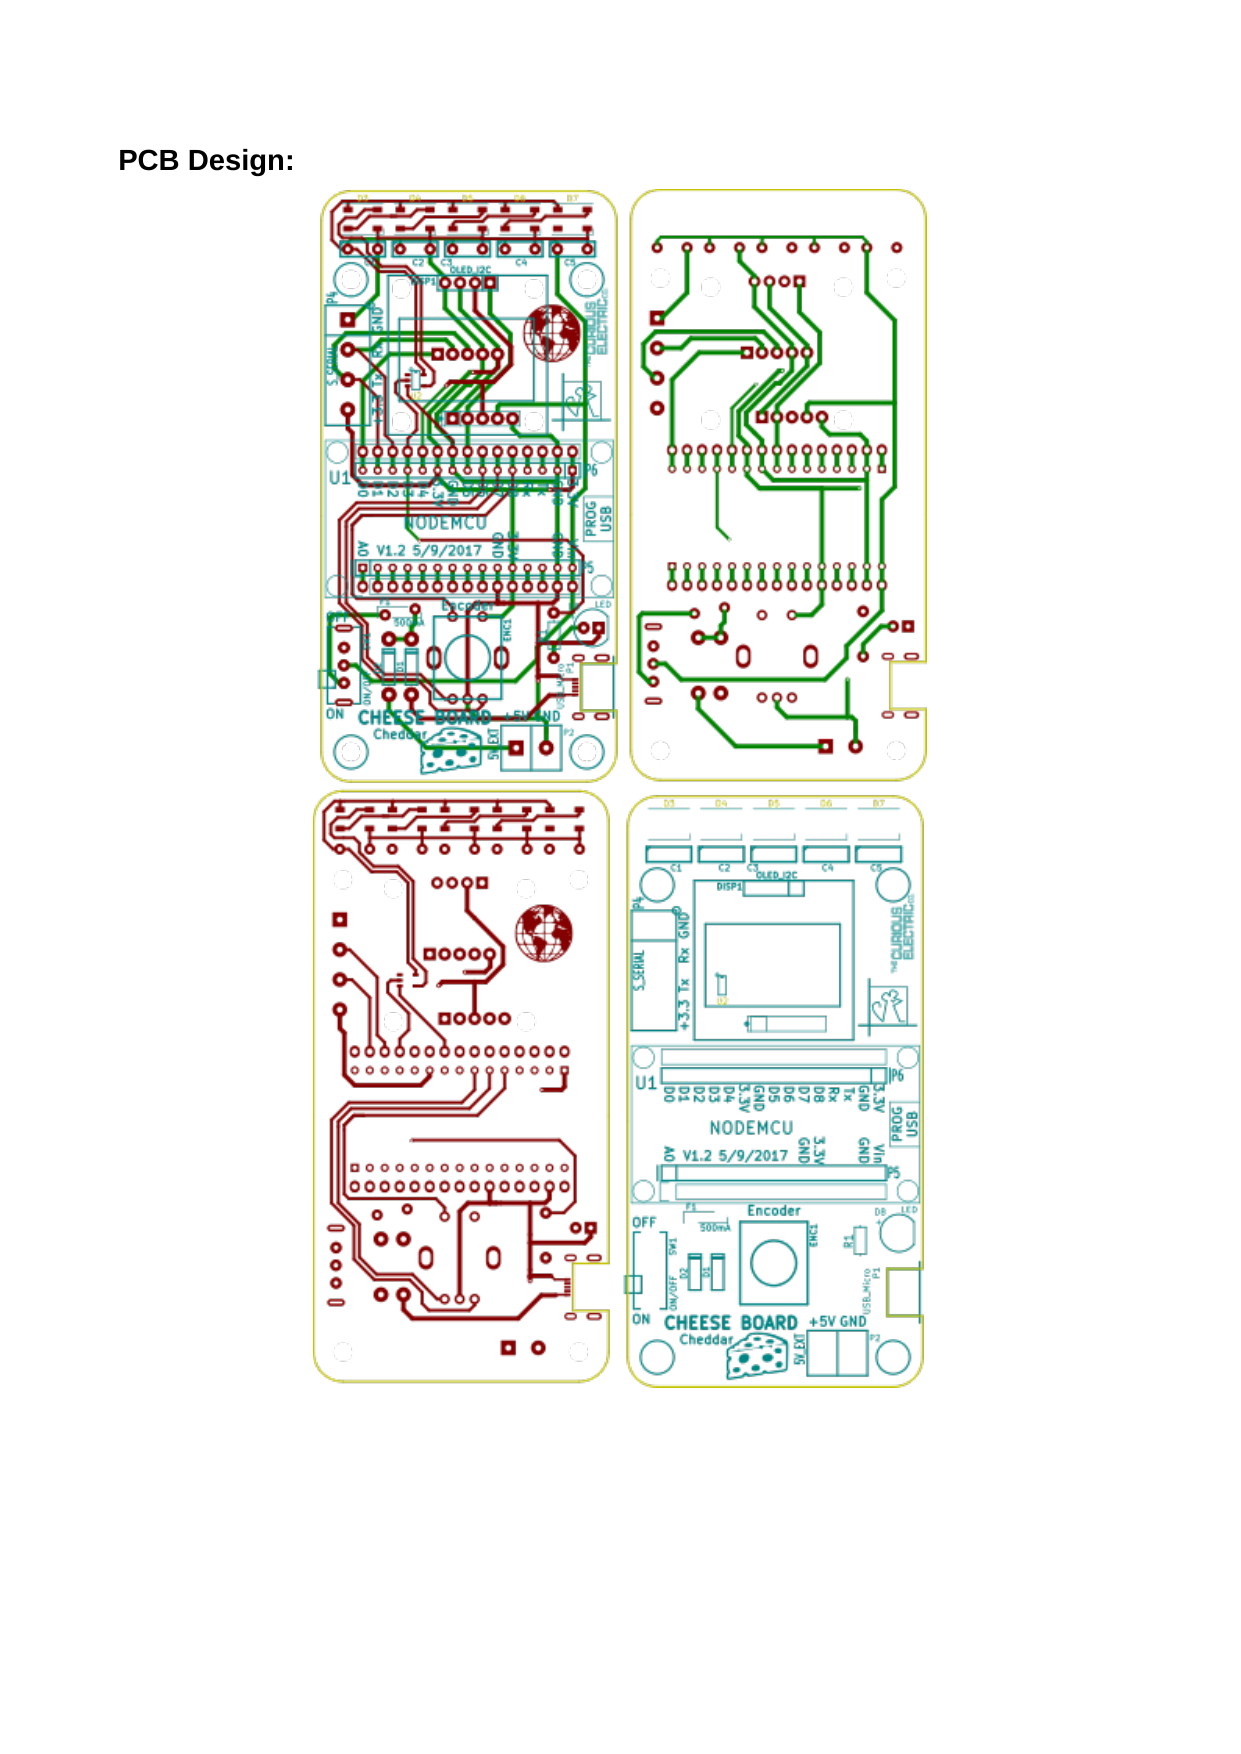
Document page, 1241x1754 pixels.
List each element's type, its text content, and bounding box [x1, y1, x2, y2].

subtitle PCB Design: [118, 143, 1122, 177]
